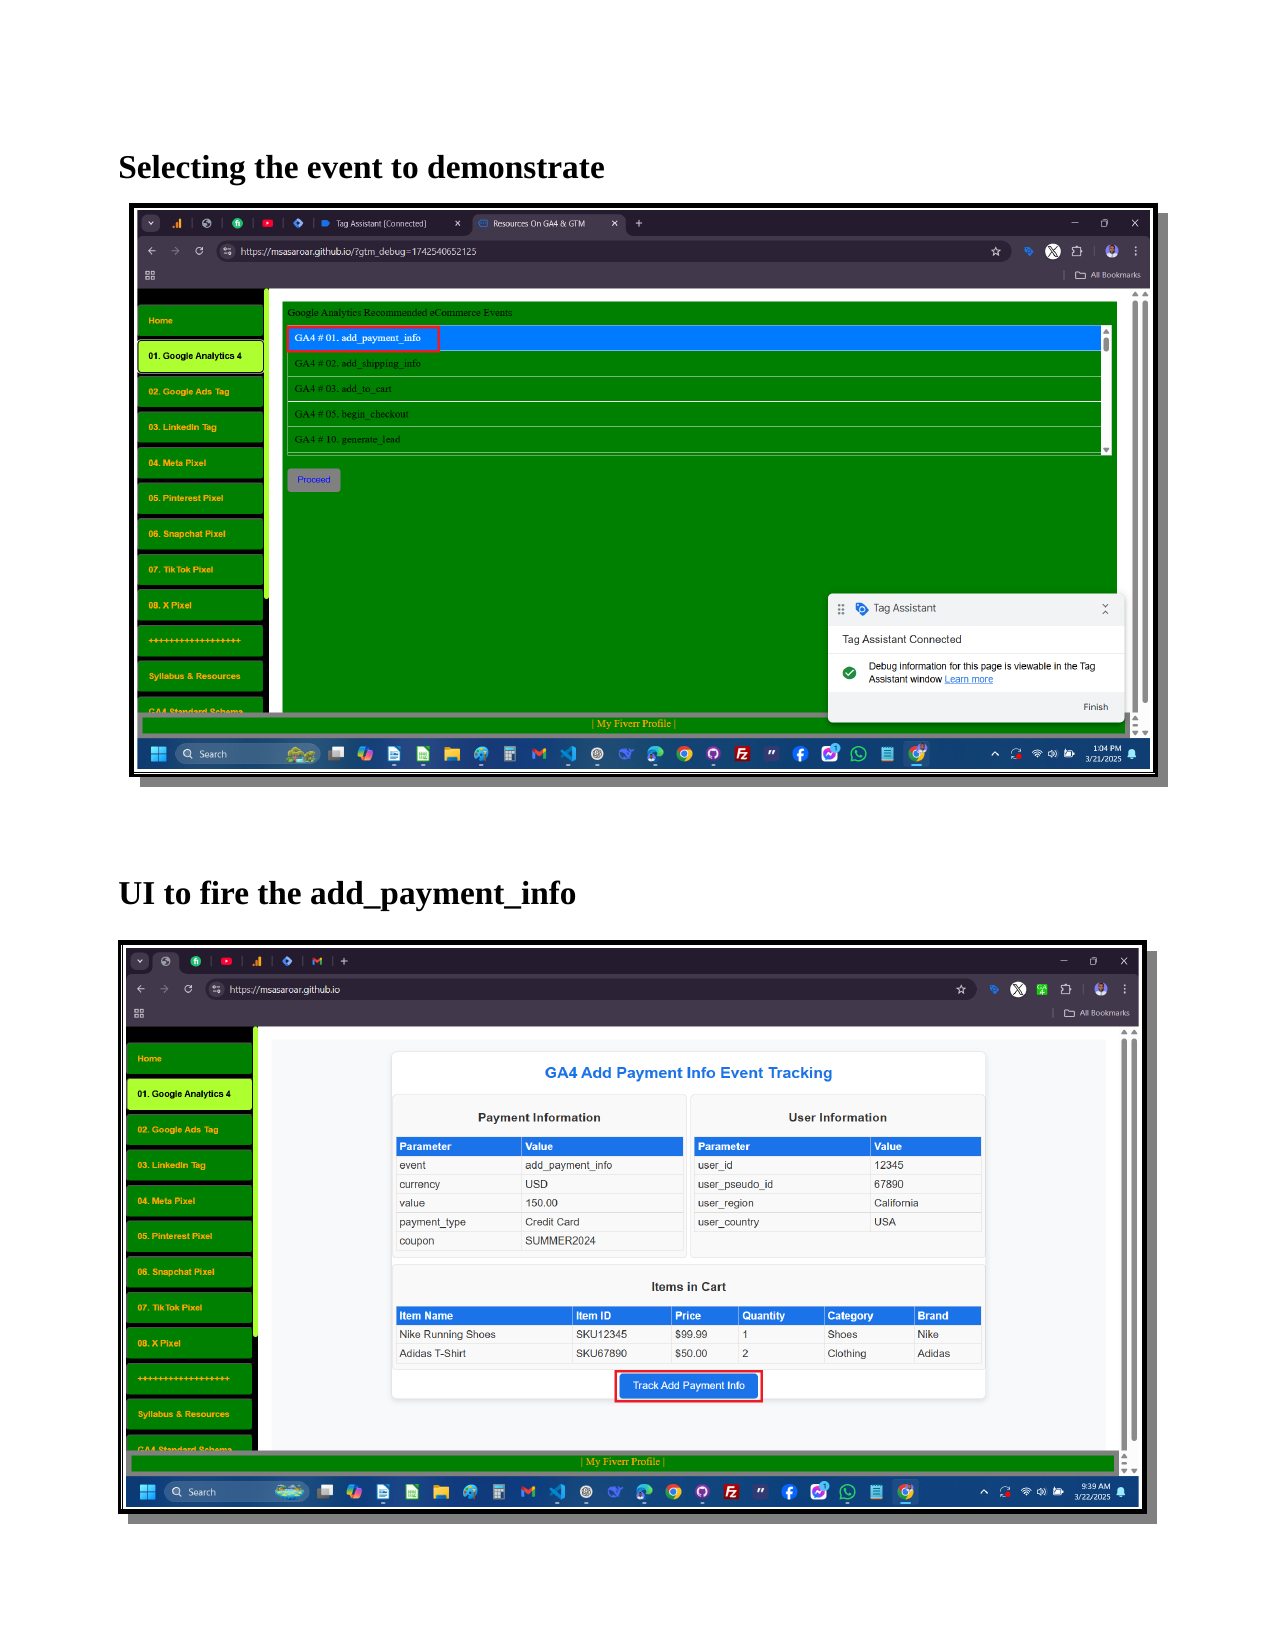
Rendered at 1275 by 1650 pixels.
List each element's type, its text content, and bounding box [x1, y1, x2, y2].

text UI to fire the add_payment_info [118, 873, 1157, 912]
picture [126, 948, 1139, 1507]
picture [137, 210, 1150, 769]
text Selecting the event to demonstrate [118, 147, 1157, 185]
